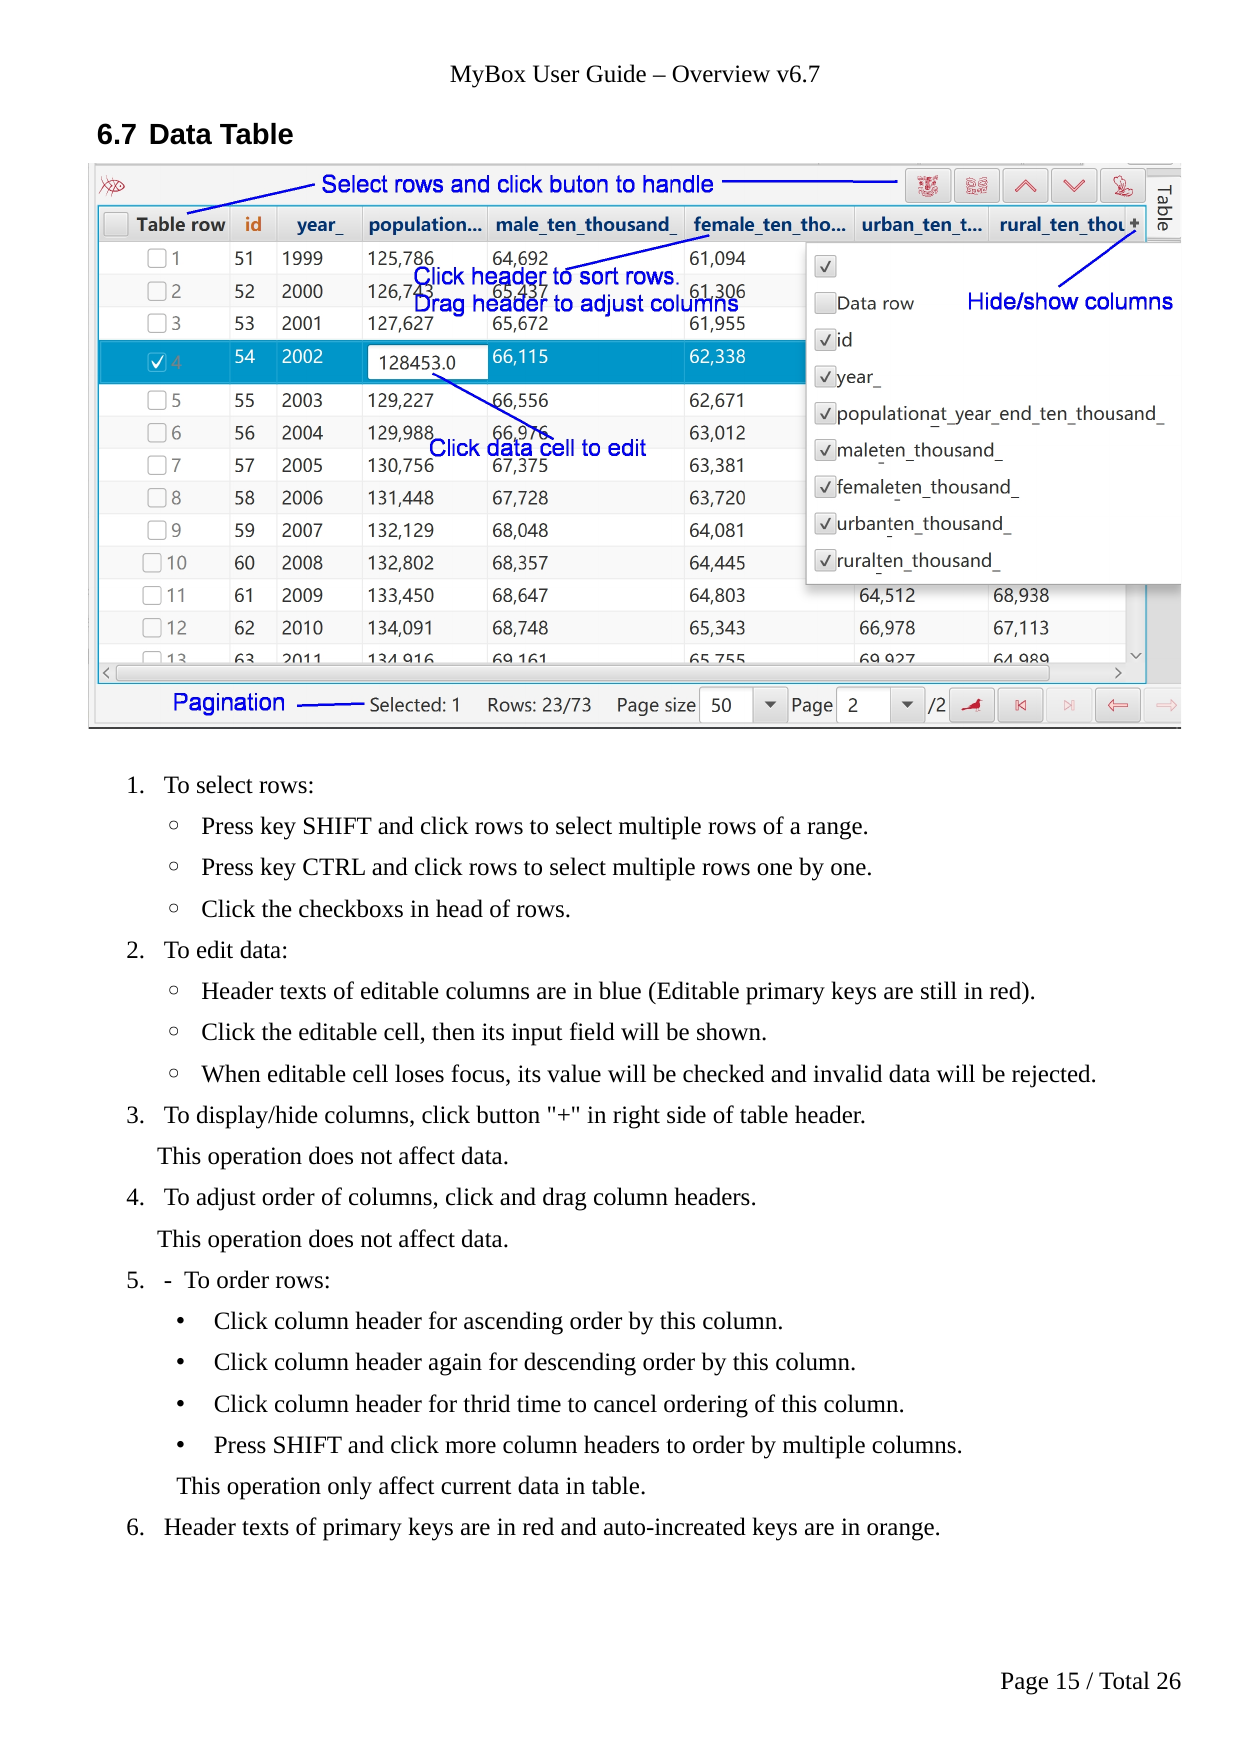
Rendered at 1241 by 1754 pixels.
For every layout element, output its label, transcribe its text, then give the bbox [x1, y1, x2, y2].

text This operation does not affect data. [132, 1141, 1181, 1170]
list Click column header for ascending order by this column. [176, 1306, 1181, 1335]
list Press key SHIFT and click rows to select multiple rows of a range. [163, 811, 1181, 840]
list Click the editable cell, then its input field will be shown. [163, 1017, 1181, 1046]
picture [88, 163, 1182, 729]
list Click column header for thrid time to cancel ordering of this column. [176, 1389, 1181, 1417]
subtitle Data Table [88, 117, 1181, 151]
list Press SHIFT and click more column headers to order by multiple columns. [176, 1430, 1181, 1459]
list To display/hide columns, click button "+" in right side of table header. [126, 1100, 1181, 1129]
text This operation only affect current data in table. [176, 1471, 1181, 1500]
list To adjust order of columns, click and drag column headers. [126, 1182, 1181, 1211]
list When editable cell loses focus, its value will be checked and invalid data will be rejected. [163, 1059, 1181, 1087]
text This operation does not affect data. [132, 1224, 1181, 1252]
list Header texts of editable columns are in blue (Editable primary keys are still in red). [163, 976, 1181, 1005]
list Header texts of primary keys are in red and auto-increated keys are in orange. [126, 1512, 1181, 1541]
list Press key CTRL and click rows to select multiple rows one by one. [163, 852, 1181, 881]
list - To order rows: [126, 1265, 1181, 1294]
list To edit data: [126, 935, 1181, 964]
list Click column header again for descending order by this column. [176, 1347, 1181, 1376]
list Click the checkboxs in head of rows. [163, 894, 1181, 922]
list To select rows: [126, 770, 1181, 799]
